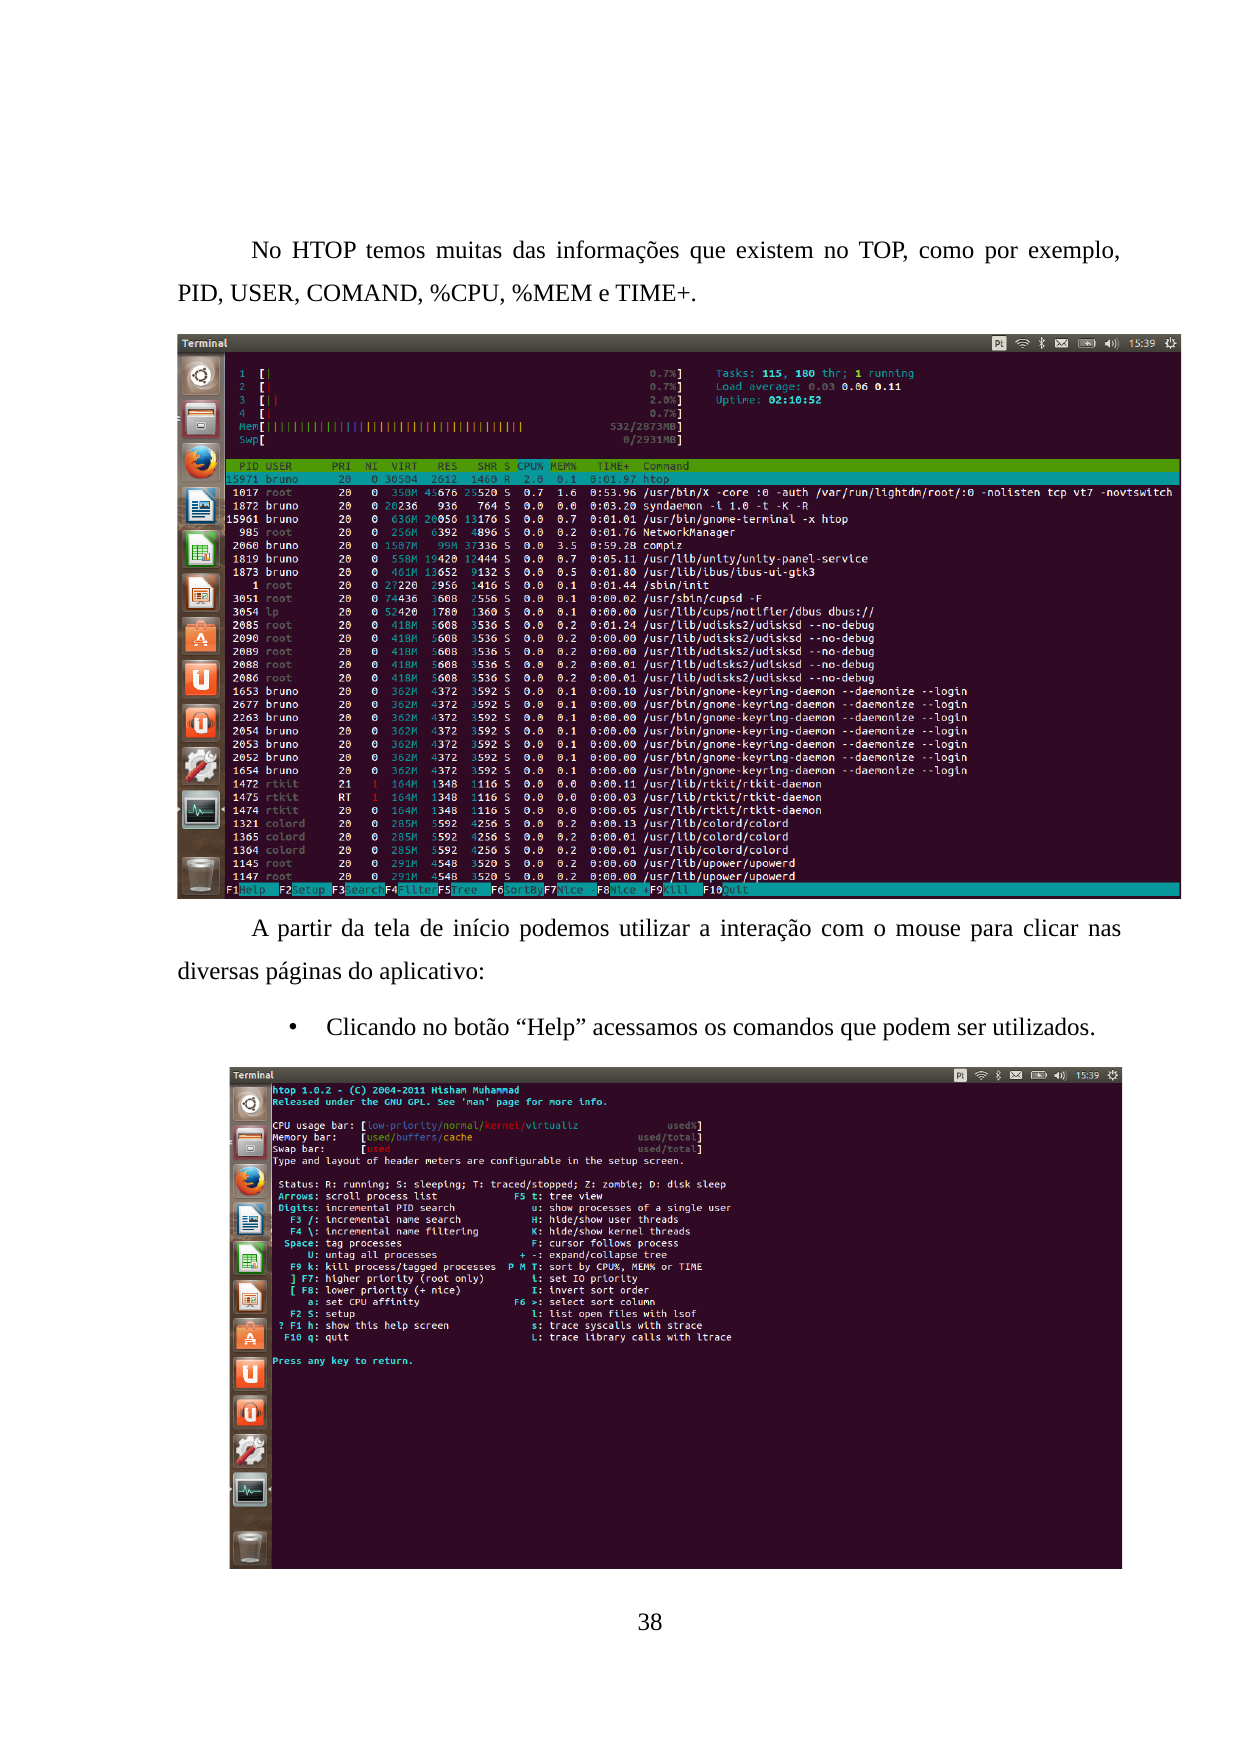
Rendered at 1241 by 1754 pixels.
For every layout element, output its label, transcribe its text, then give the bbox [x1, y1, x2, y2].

list Clicando no botão “Help” acessamos os comandos que podem ser utilizados. [288, 1012, 1122, 1040]
text No HTOP temos muitas das informações que existem no TOP, como por exemplo, PID, USER, COMAND, %CPU, %MEM e TIME+. [177, 235, 1122, 307]
text A partir da tela de início podemos utilizar a interação com o mouse para clicar nas diversas páginas do aplicativo: [177, 899, 1122, 985]
picture [177, 334, 1182, 899]
picture [229, 1067, 1123, 1569]
